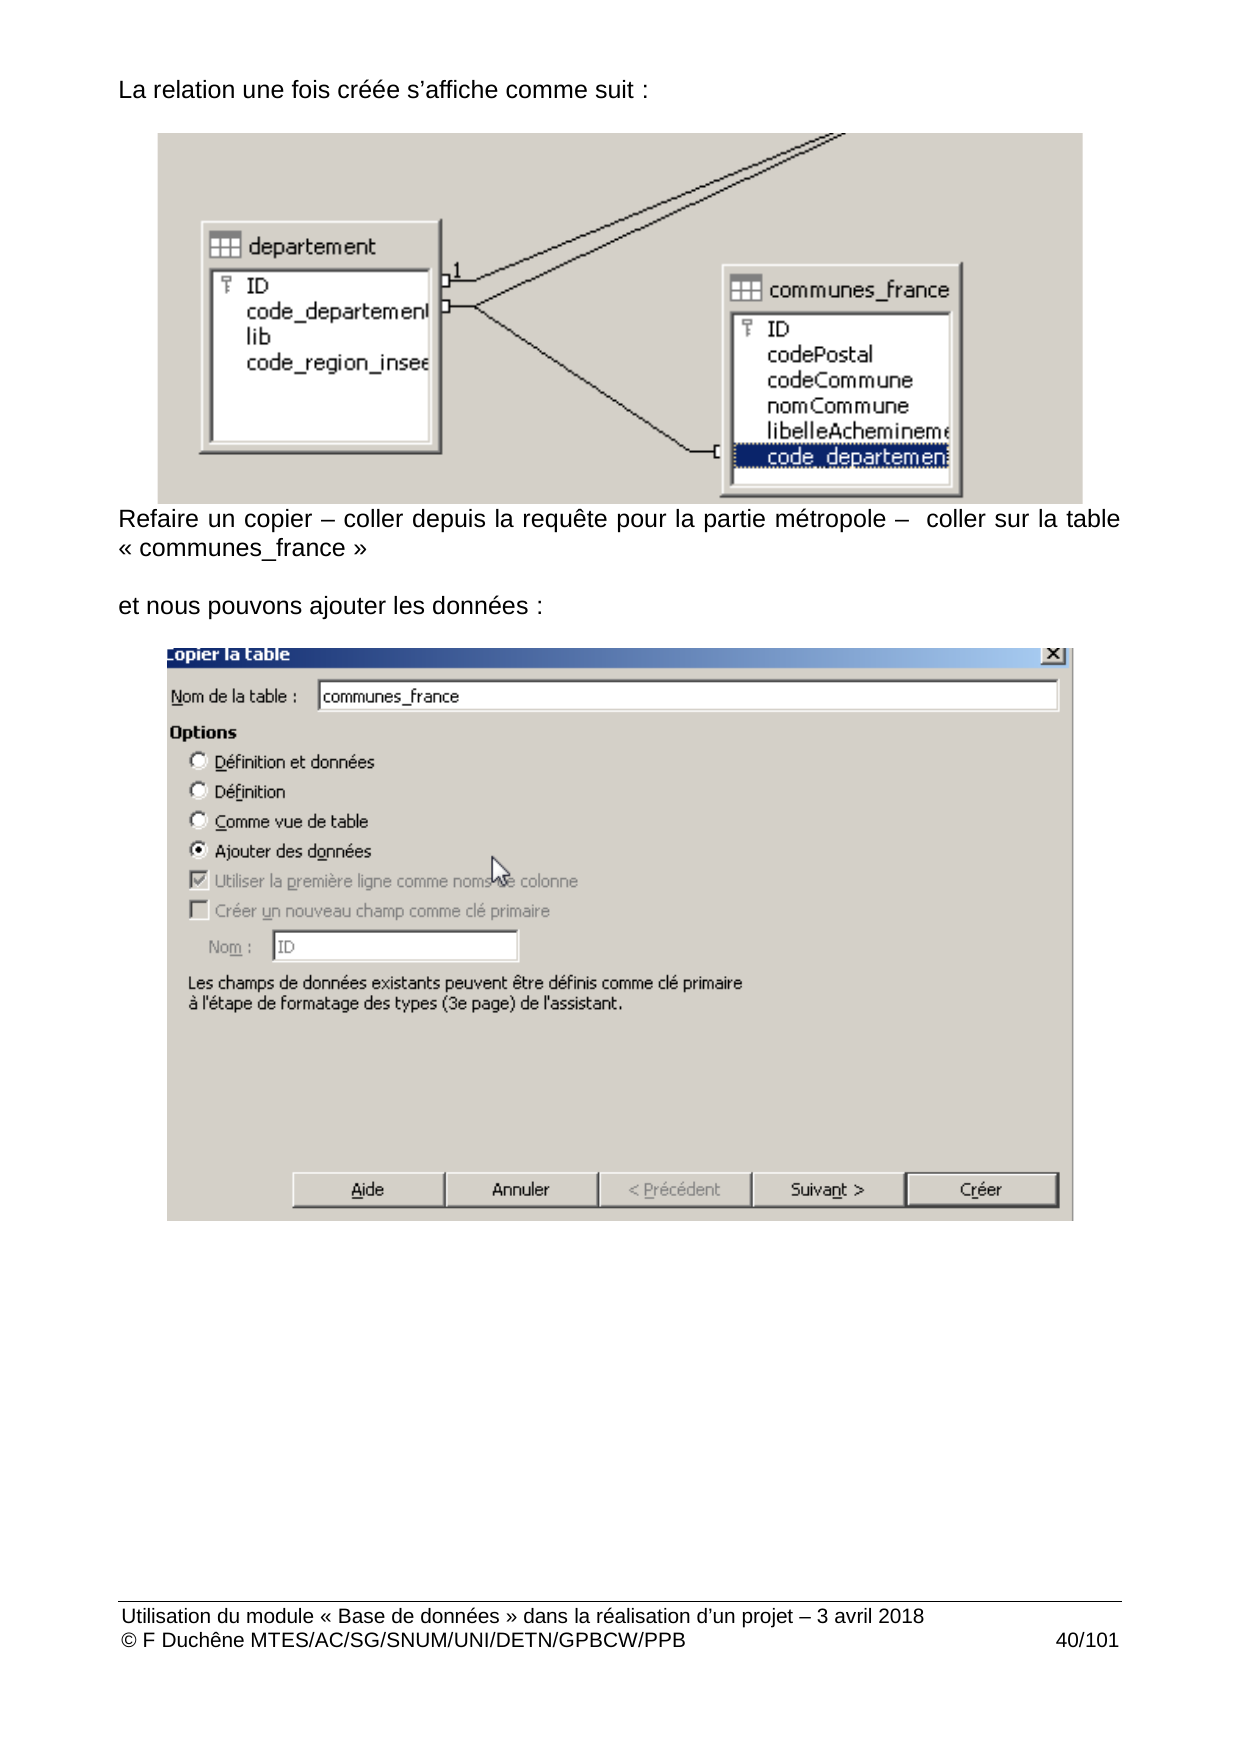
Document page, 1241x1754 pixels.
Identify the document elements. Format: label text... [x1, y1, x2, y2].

text et nous pouvons ajouter les données : [118, 591, 1122, 620]
text Refaire un copier – coller depuis la requête pour la partie métropole – coller sur la table « communes_france » [118, 162, 1122, 562]
text La relation une fois créée s’affiche comme suit : [118, 75, 1122, 104]
picture [167, 648, 1074, 1221]
